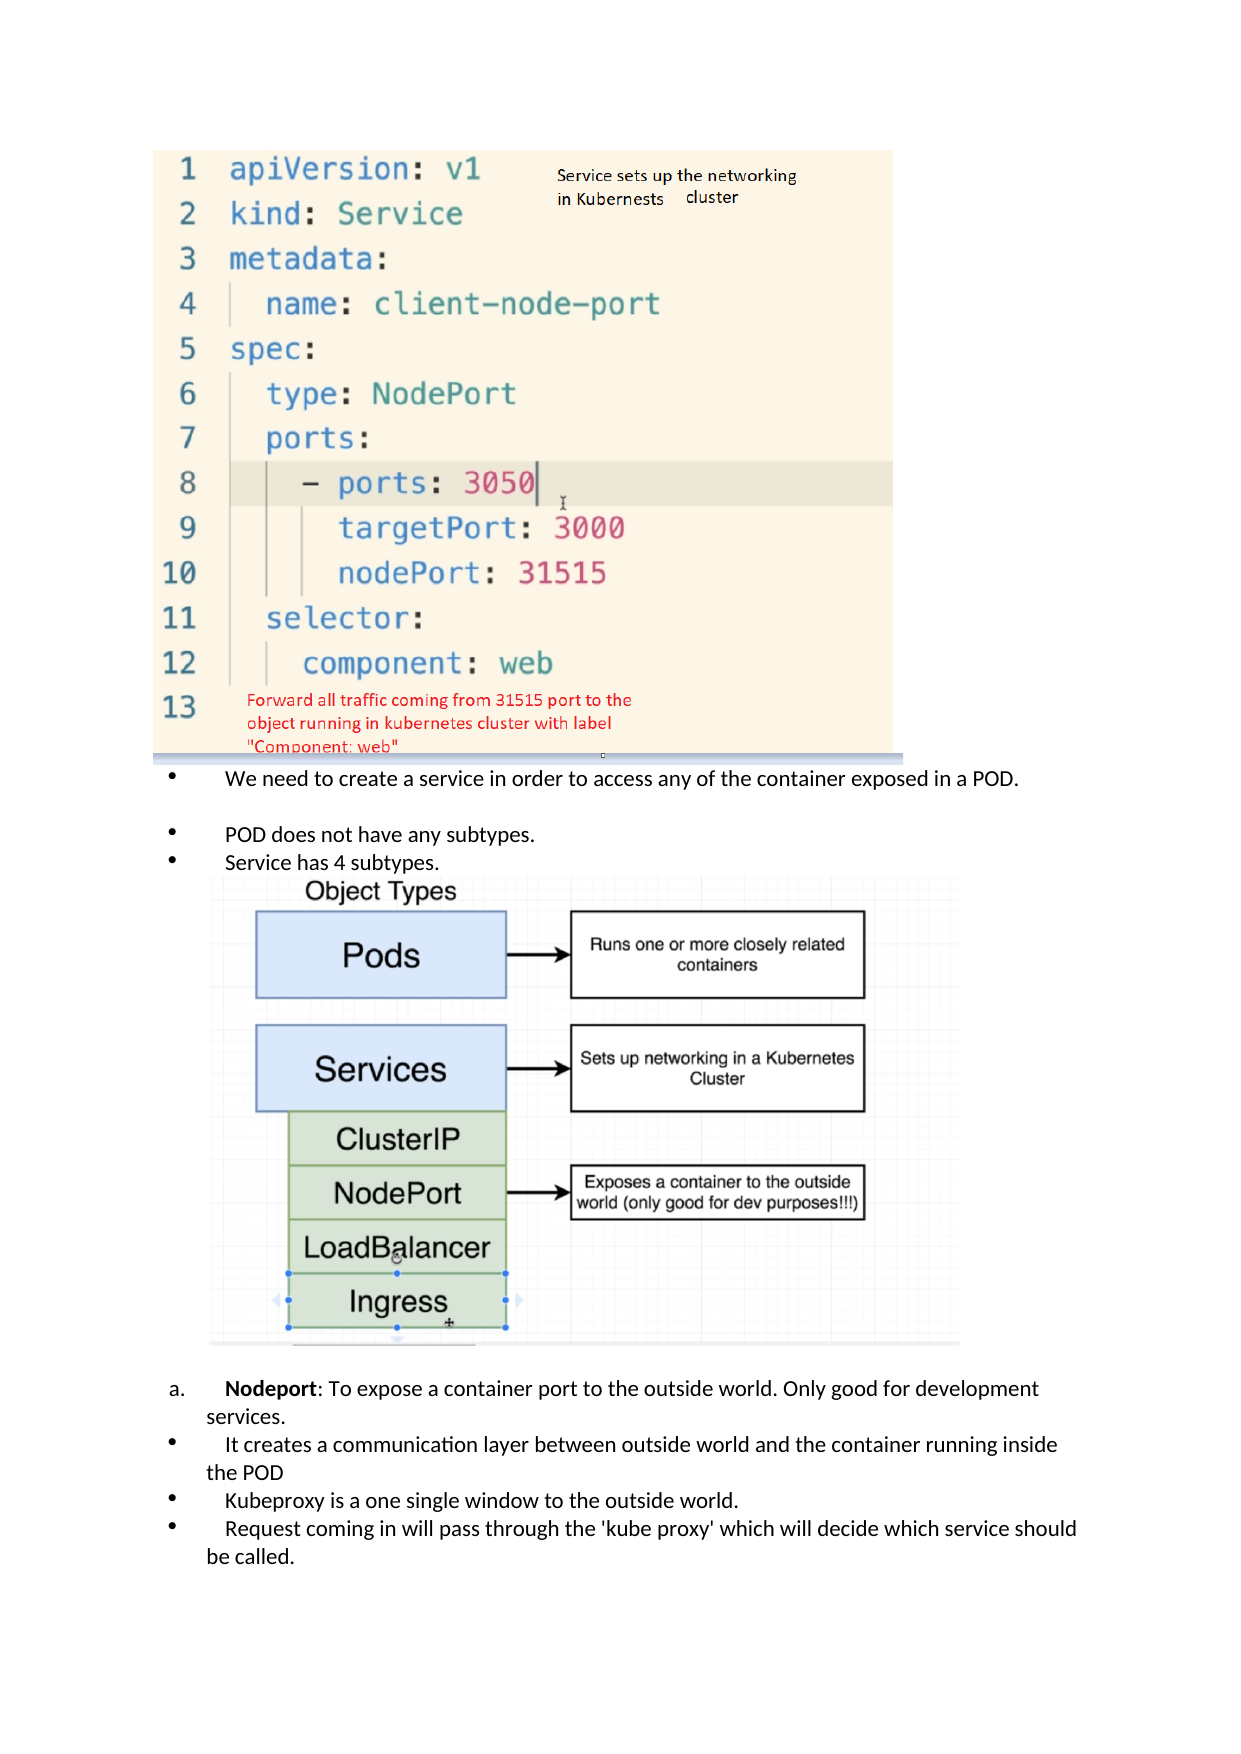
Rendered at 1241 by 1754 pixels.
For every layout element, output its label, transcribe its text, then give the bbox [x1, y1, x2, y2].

list Kubeproxy is a one single window to the outside world. [169, 1486, 1090, 1514]
picture [209, 876, 960, 1346]
list POD does not have any subtypes. [169, 820, 1090, 848]
list Nodeport: To expose a container port to the outside world. Only good for development services. [169, 1374, 1090, 1430]
list It creates a communication layer between outside world and the container running inside the POD [169, 1430, 1090, 1486]
list Request coming in will pass through the 'kube proxy' which will decide which service should be called. [169, 1514, 1090, 1570]
picture [153, 150, 904, 765]
list Service has 4 subtypes. [169, 848, 1090, 876]
list We need to create a service in order to access any of the container exposed in a POD. [169, 764, 1090, 792]
